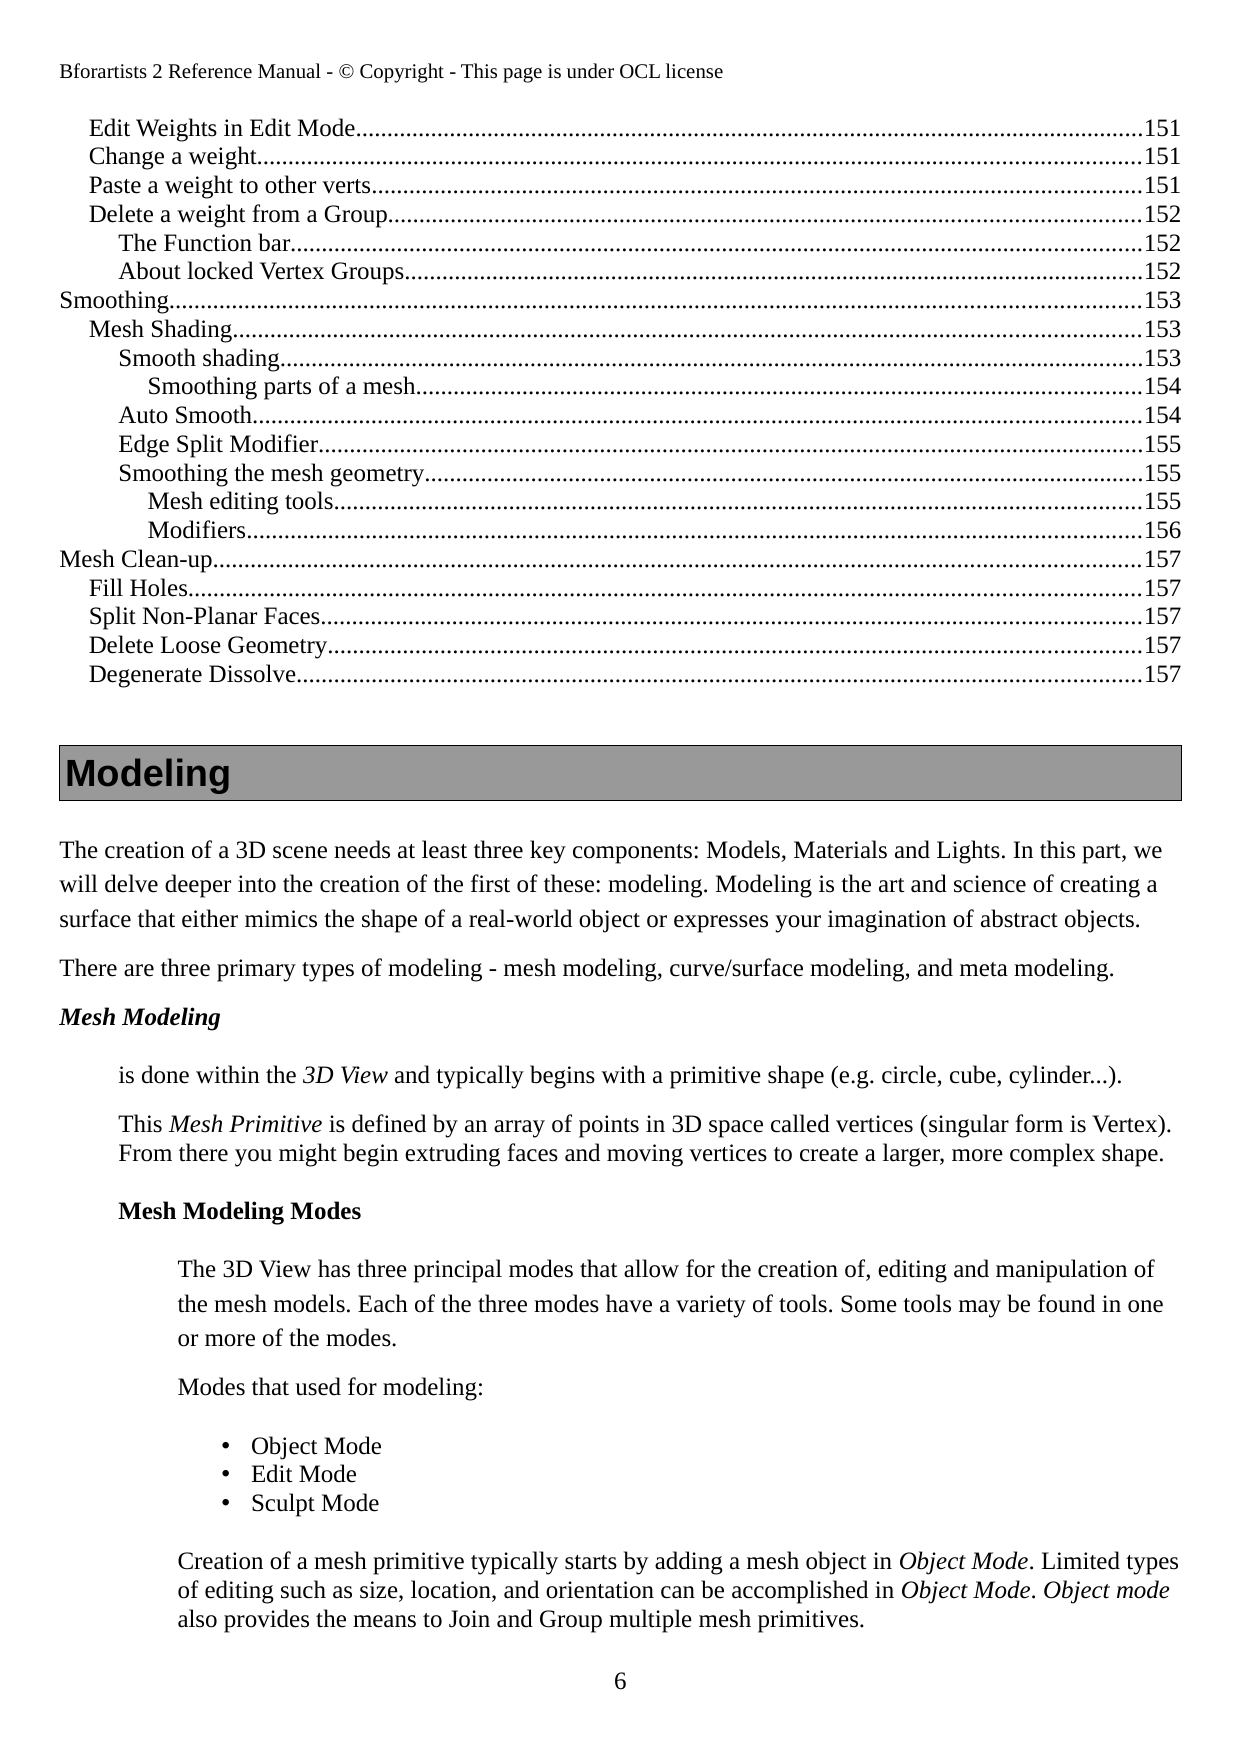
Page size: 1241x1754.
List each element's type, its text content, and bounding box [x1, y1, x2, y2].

text Mesh Clean-up 157 [59, 544, 1181, 573]
text Modifiers 156 [147, 515, 1181, 544]
text Fill Holes 157 [88, 573, 1181, 601]
text Paste a weight to other verts 151 [88, 170, 1181, 199]
text Degenerate Dissolve 157 [88, 659, 1181, 688]
list Edit Mode [221, 1459, 1181, 1488]
text Change a weight 151 [88, 141, 1181, 170]
text Smoothing parts of a mesh 154 [147, 371, 1181, 400]
text There are three primary types of modeling - mesh modeling, curve/surface modeling, and meta modeling. [59, 953, 1181, 982]
text Mesh Shading 153 [88, 314, 1181, 343]
text Edit Weights in Edit Mode 151 [88, 113, 1181, 141]
list This Mesh Primitive is defined by an array of points in 3D space called vertices (singular form is Vertex). From there you might begin extruding faces and moving vertices to create a larger, more complex shape. [118, 1109, 1181, 1167]
text Mesh editing tools 155 [147, 486, 1181, 515]
text Delete Loose Geometry 157 [88, 630, 1181, 659]
subtitle Mesh Modeling [59, 1002, 1181, 1031]
text Auto Smooth 154 [118, 400, 1181, 429]
text The Function bar 152 [118, 228, 1181, 256]
text Split Non-Planar Faces 157 [88, 601, 1181, 630]
table_header Modeling [60, 746, 1181, 800]
text Edge Split Modifier 155 [118, 429, 1181, 458]
list Modes that used for modeling: [177, 1372, 1181, 1401]
text About locked Vertex Groups 152 [118, 256, 1181, 285]
text is done within the 3D View and typically begins with a primitive shape (e.g. circle, cube, cylinder...). [118, 1060, 1181, 1089]
text Delete a weight from a Group 152 [88, 199, 1181, 228]
text The 3D View has three principal modes that allow for the creation of, editing and manipulation of the mesh models. Each of the three modes have a variety of tools. Some tools may be found in one or more of the modes. [177, 1254, 1181, 1352]
list Creation of a mesh primitive typically starts by adding a mesh object in Object Mode. Limited types of editing such as size, location, and orientation can be accomplished in Object Mode. Object mode also provides the means to Join and Group multiple mesh primitives. [177, 1546, 1181, 1633]
list Object Mode [221, 1431, 1181, 1459]
subtitle Mesh Modeling Modes [118, 1196, 1181, 1225]
text Smoothing the mesh geometry 155 [118, 458, 1181, 486]
list Sculpt Mode [221, 1488, 1181, 1517]
text Smooth shading 153 [118, 343, 1181, 371]
text Smoothing 153 [59, 285, 1181, 314]
text The creation of a 3D scene needs at least three key components: Models, Materials and Lights. In this part, we will delve deeper into the creation of the first of these: modeling. Modeling is the art and science of creating a surface that either mimics the shape of a real-world object or expresses your imagination of abstract objects. [59, 835, 1181, 933]
